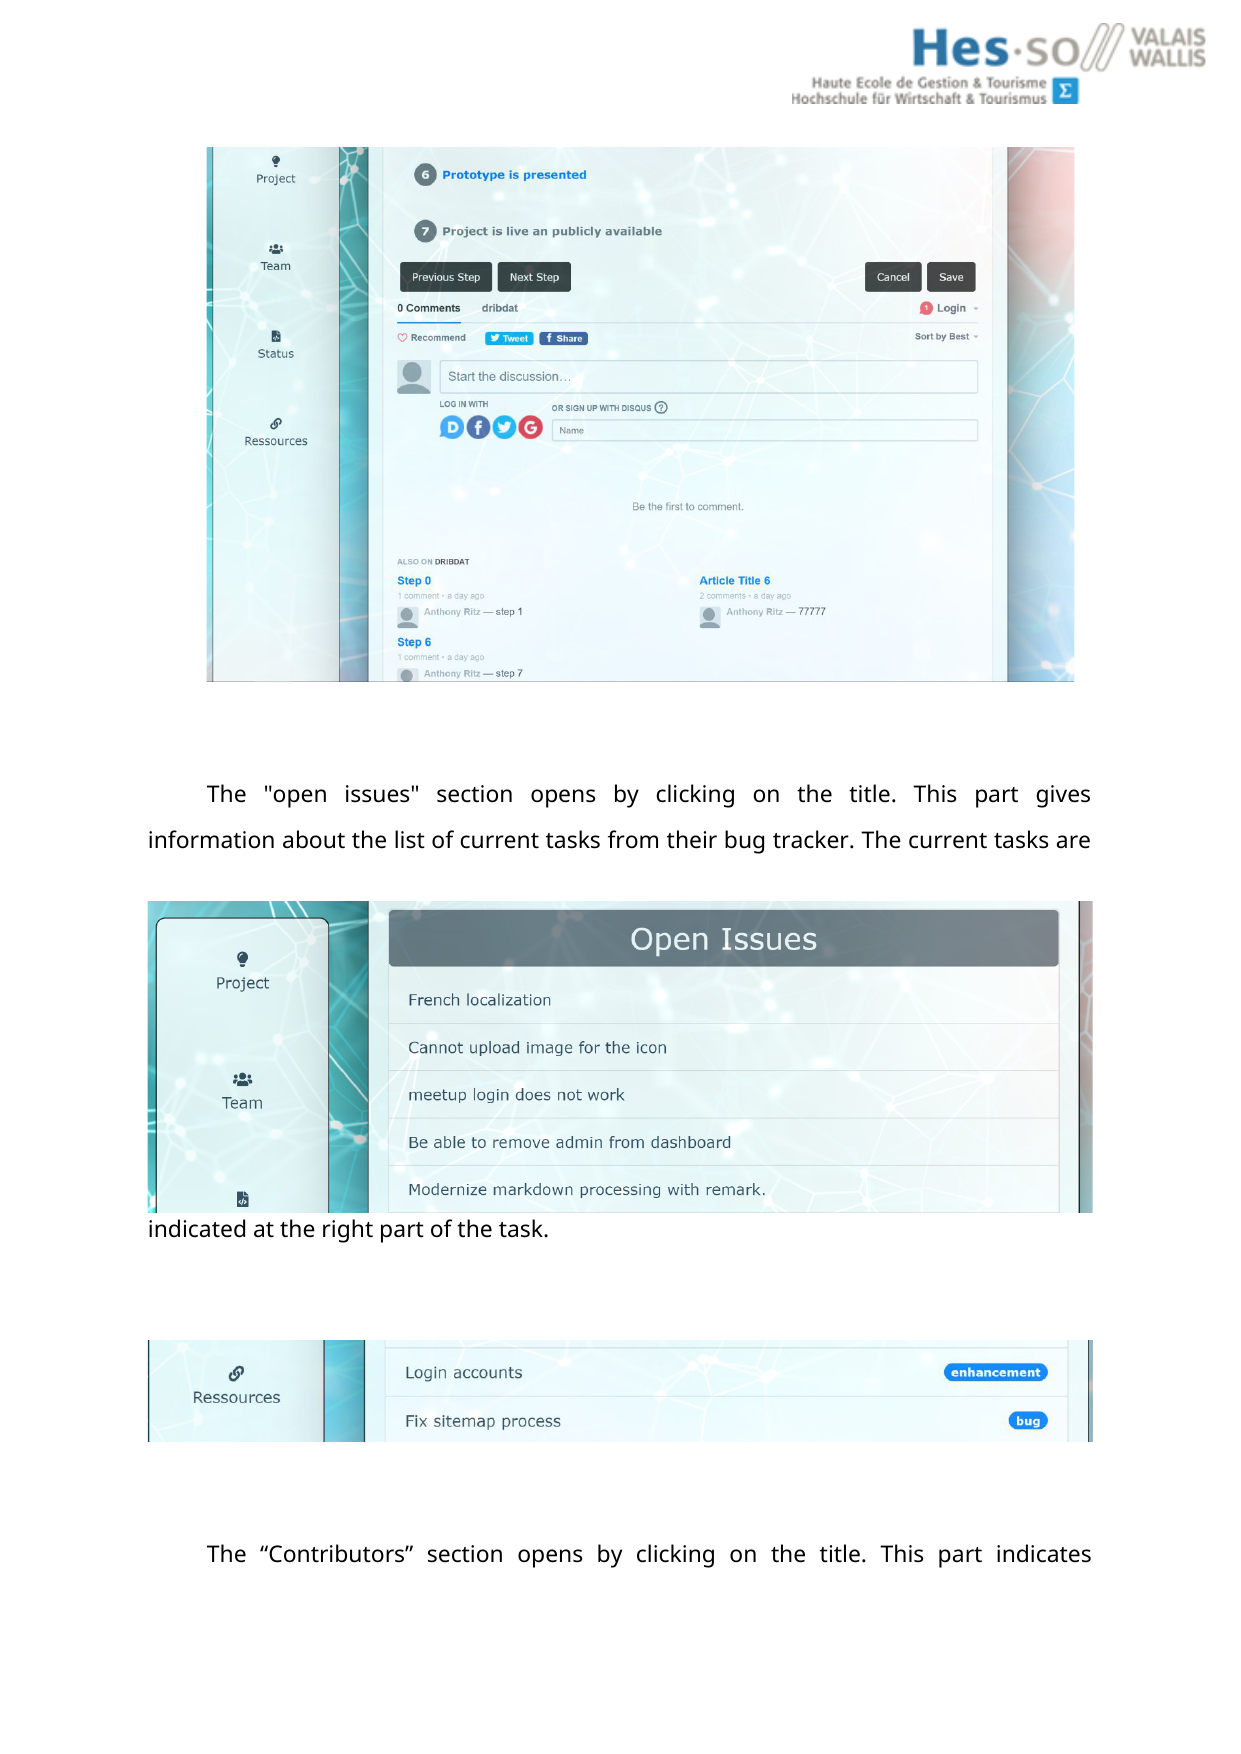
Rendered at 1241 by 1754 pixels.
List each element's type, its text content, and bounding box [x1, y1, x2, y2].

picture [147, 901, 1093, 1213]
picture [792, 23, 1206, 104]
text The “Contributors” section opens by clicking on the title. This part indicates [148, 1538, 1093, 1569]
text The "open issues" section opens by clicking on the title. This part gives information about the list of current tasks from their bug tracker. The current tasks are [148, 778, 1093, 901]
picture [147, 1340, 1093, 1442]
text indicated at the right part of the task. [148, 1213, 1093, 1244]
picture [206, 147, 1075, 682]
